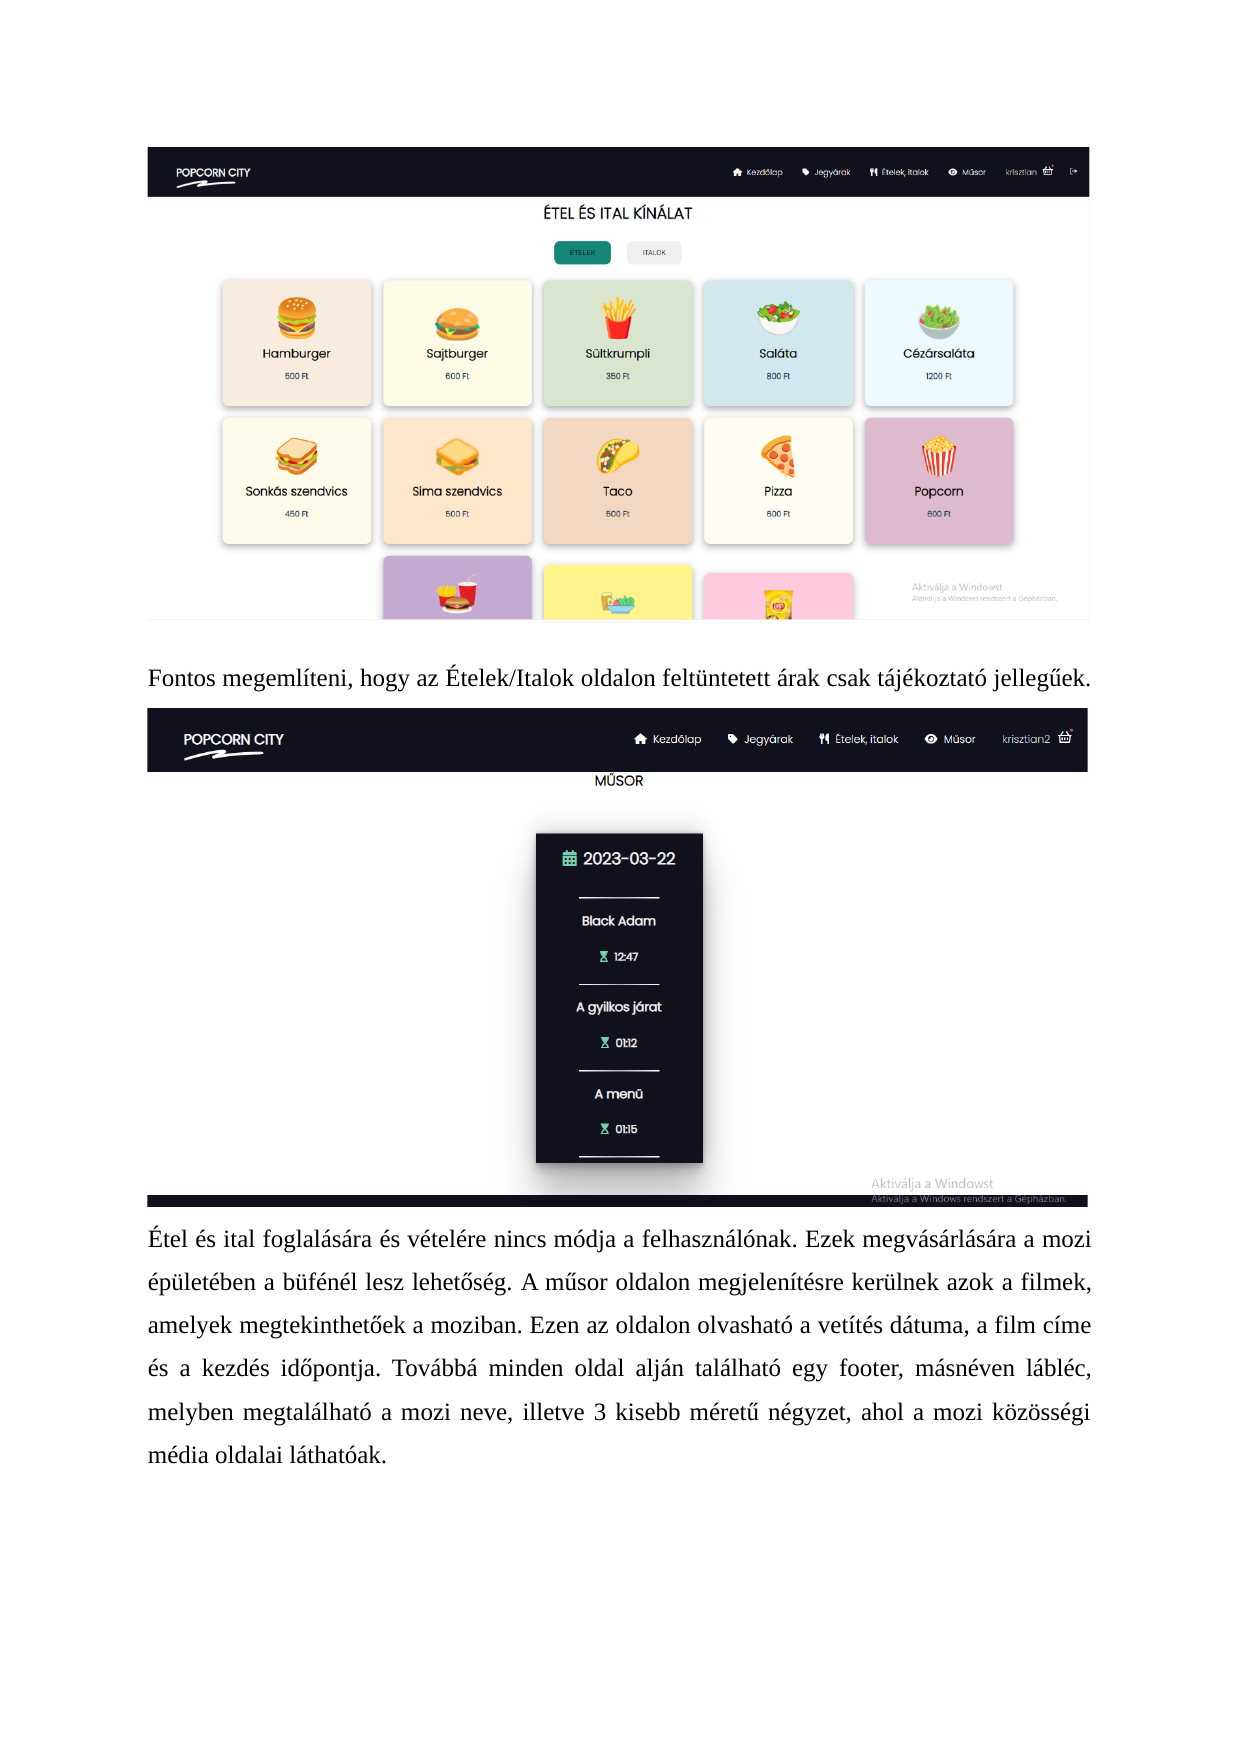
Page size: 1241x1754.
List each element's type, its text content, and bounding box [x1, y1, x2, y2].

text Fontos megemlíteni, hogy az Ételek/Italok oldalon feltüntetett árak csak tájékoztató jellegűek. Étel és ital foglalására és vételére nincs módja a felhasználónak. Ezek megvásárlására a mozi épületében a büfénél lesz lehetőség. A műsor oldalon megjelenítésre kerülnek azok a filmek, amelyek megtekinthetőek a moziban. Ezen az oldalon olvasható a vetítés dátuma, a film címe és a kezdés időpontja. Továbbá minden oldal alján található egy footer, másnéven lábléc, melyben megtalálható a mozi neve, illetve 3 kisebb méretű négyzet, ahol a mozi közösségi média oldalai láthatóak. [148, 663, 1093, 1468]
